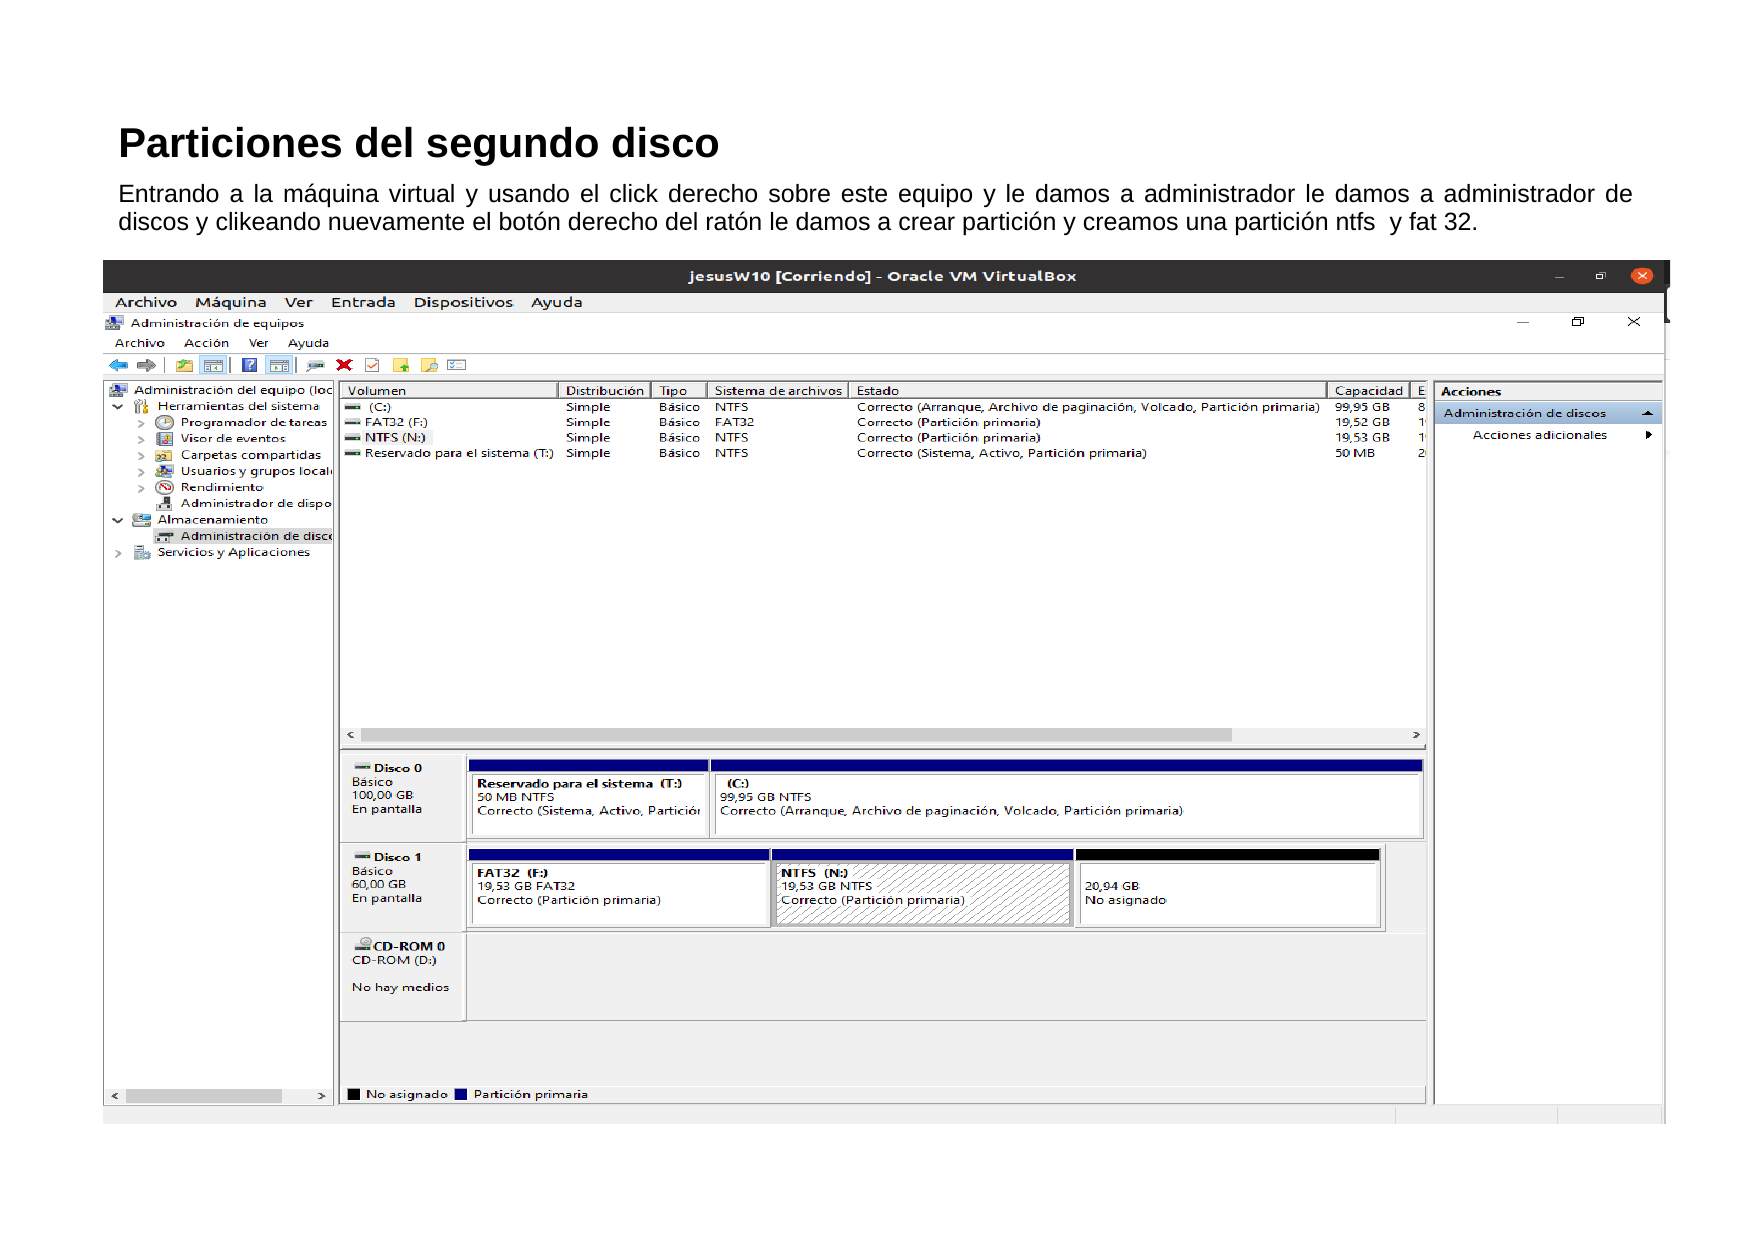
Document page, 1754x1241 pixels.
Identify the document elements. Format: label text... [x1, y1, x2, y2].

text Entrando a la máquina virtual y usando el click derecho sobre este equipo y le damos a administrador le damos a administrador de discos y clikeando nuevamente el botón derecho del ratón le damos a crear partición y creamos una partición ntfs y fat 32. [118, 178, 1636, 236]
subtitle Particiones del segundo disco [118, 118, 1636, 166]
picture [103, 260, 1671, 1124]
